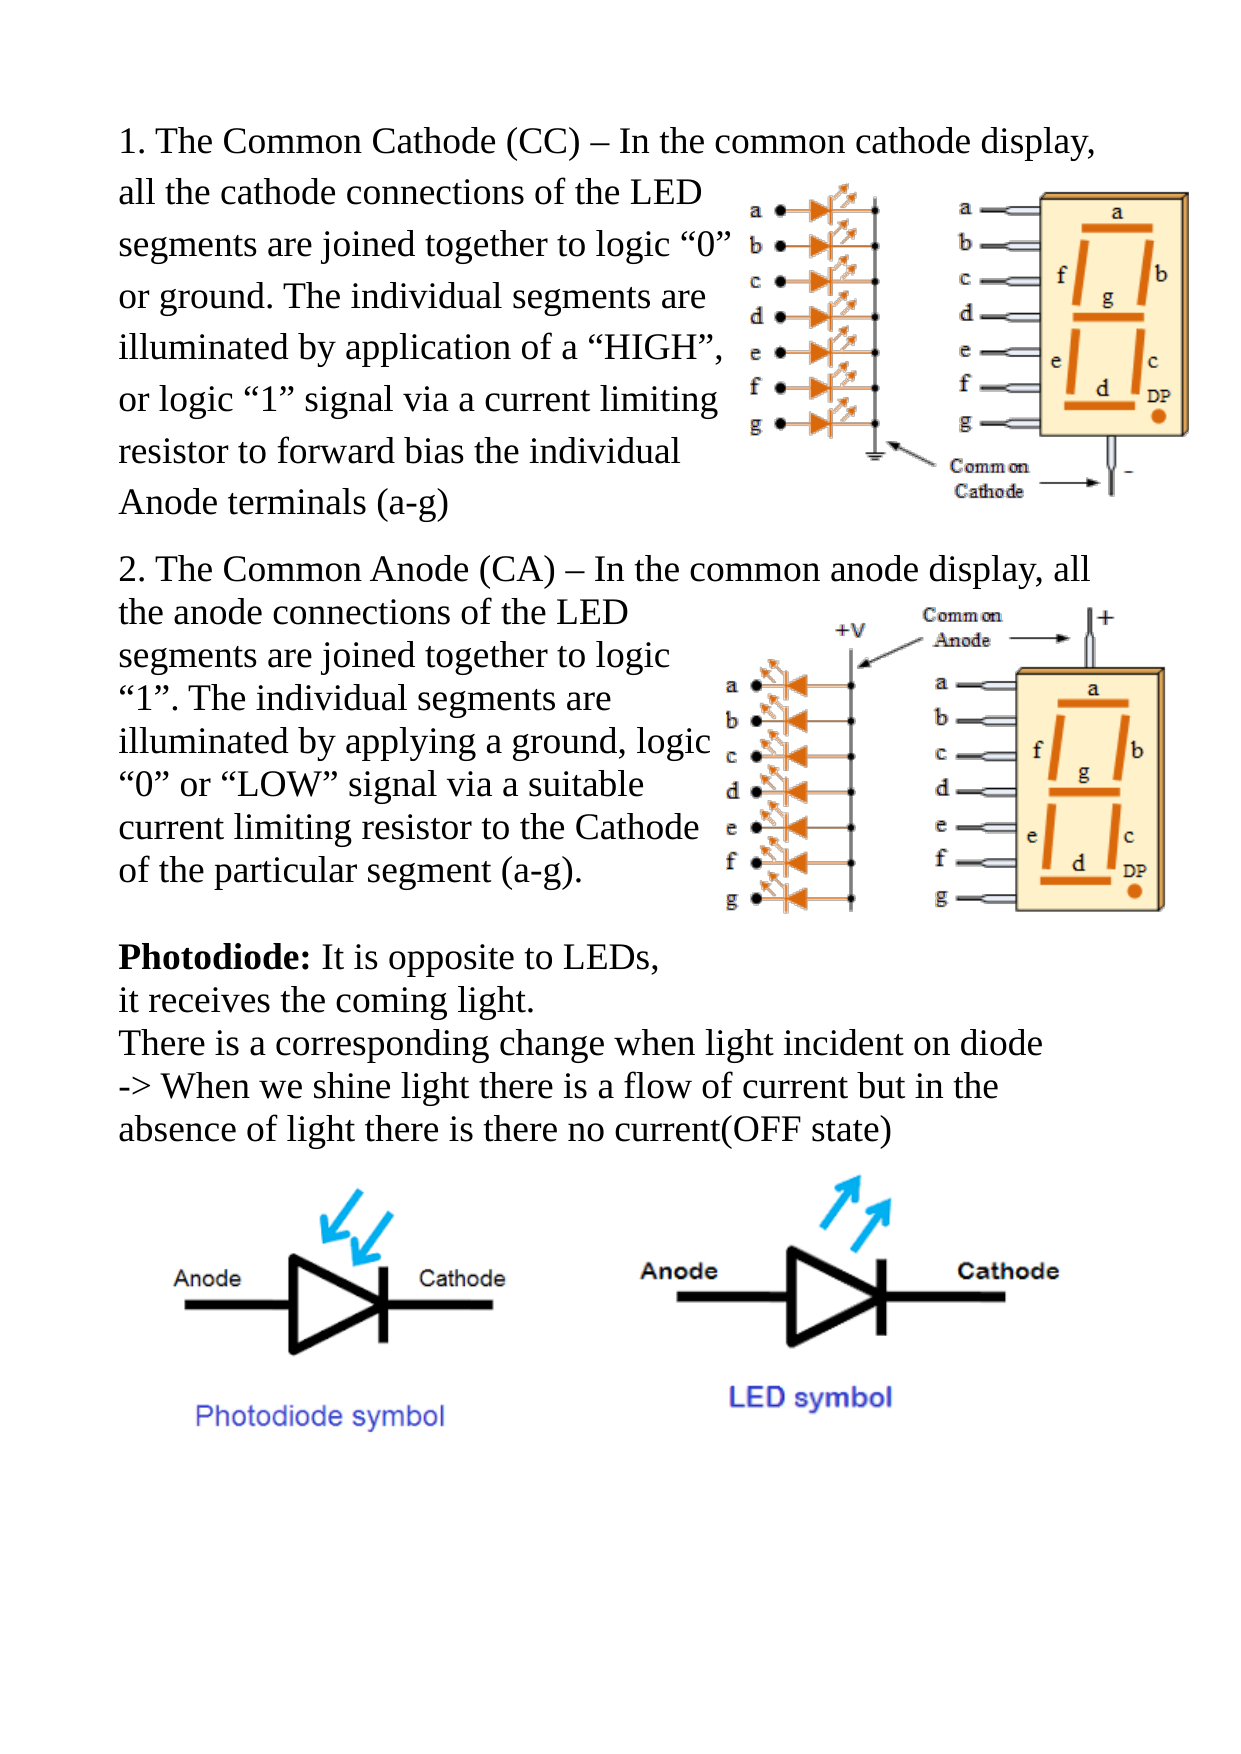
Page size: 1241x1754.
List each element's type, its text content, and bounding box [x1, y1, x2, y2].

text -> When we shine light there is a flow of current but in the absence of light there is there no current(OFF state) [118, 1063, 1122, 1150]
picture [726, 601, 1166, 915]
text 2. The Common Anode (CA) – In the common anode display, all the anode connections of the LED segments are joined together to logic “1”. The individual segments are illuminated by applying a ground, logic “0” or “LOW” signal via a suitable current limiting resistor to the Cathode of the particular segment (a-g). [118, 546, 1122, 891]
picture [152, 1168, 525, 1442]
picture [750, 183, 1189, 506]
text 1. The Common Cathode (CC) – In the common cathode display, all the cathode connections of the LED segments are joined together to logic “0” or ground. The individual segments are illuminated by application of a “HIGH”, or logic “1” signal via a current limiting resistor to forward bias the individual Anode terminals (a-g) [118, 118, 1122, 523]
text There is a corresponding change when light incident on diode [118, 1020, 1122, 1063]
text it receives the coming light. [118, 977, 1122, 1020]
picture [614, 1168, 1073, 1438]
text Photodiode: It is opposite to LEDs, [118, 934, 1122, 977]
